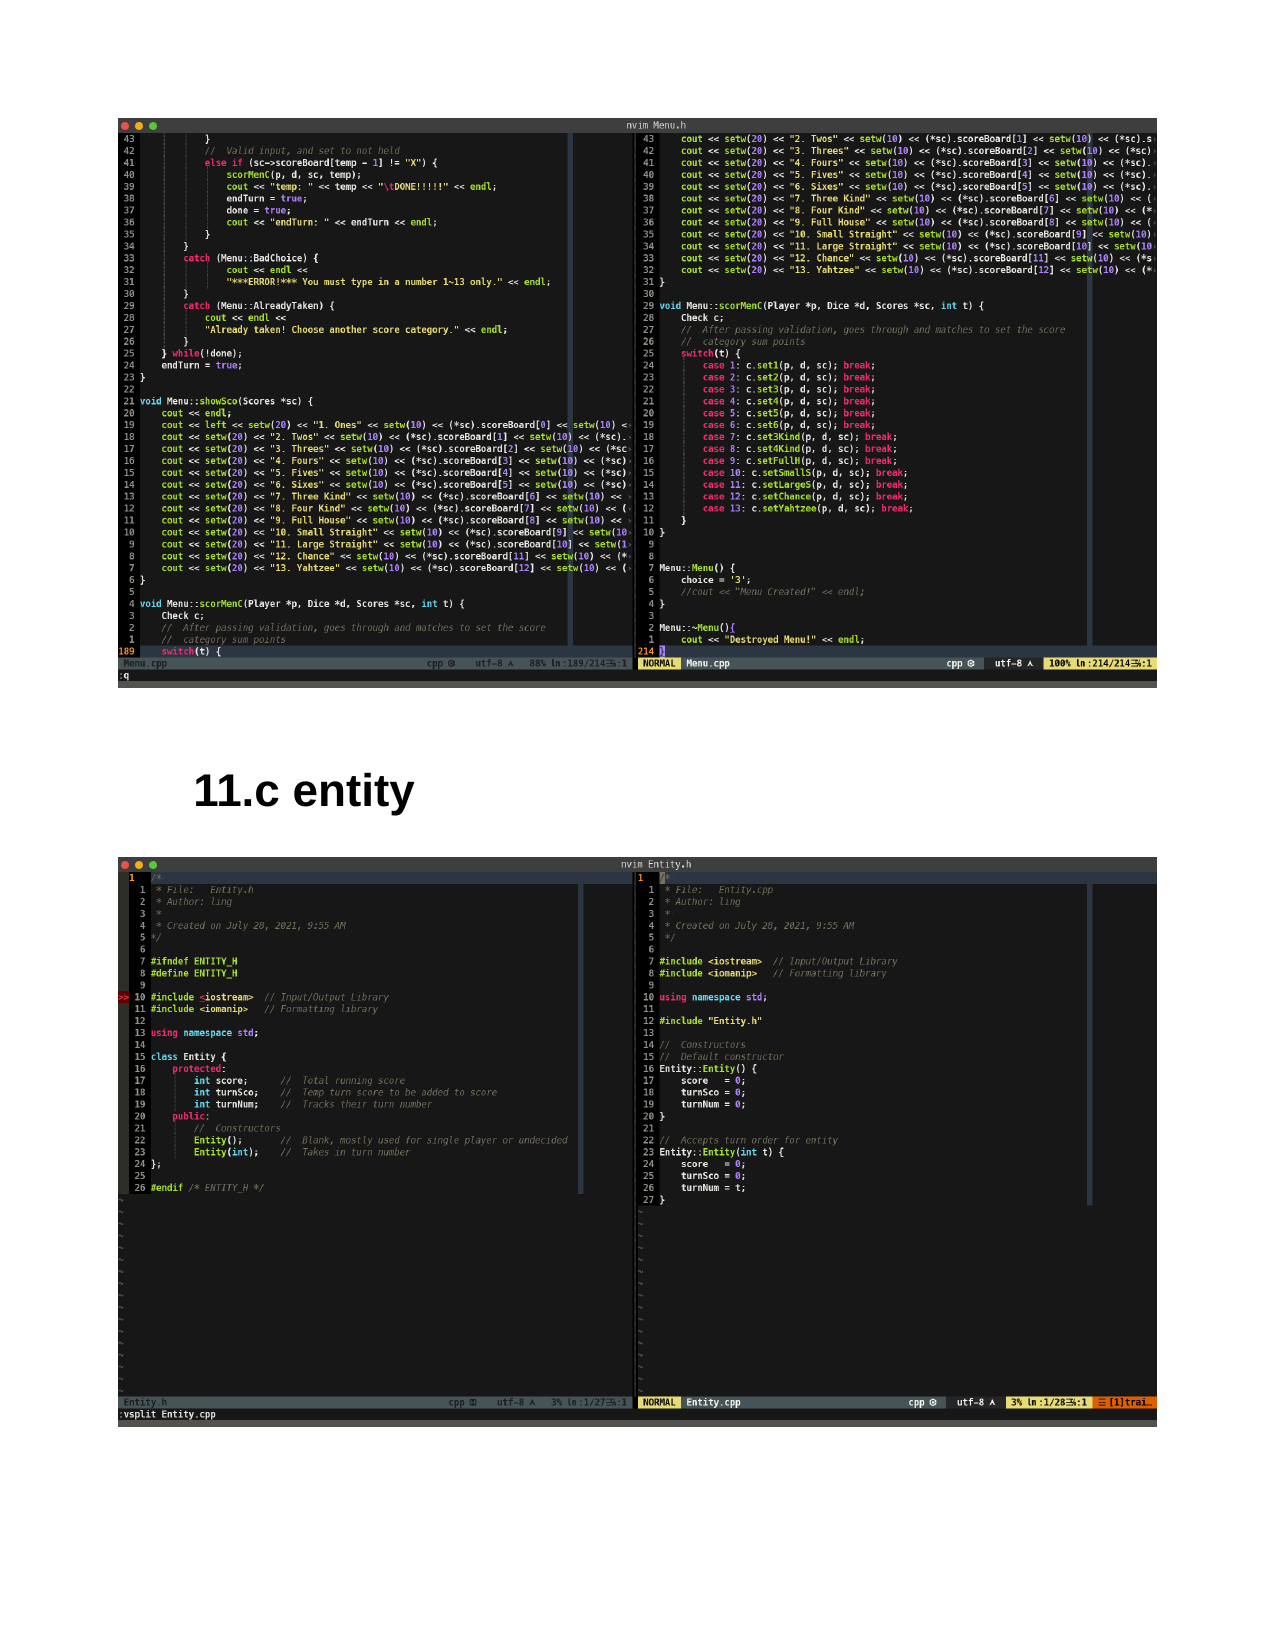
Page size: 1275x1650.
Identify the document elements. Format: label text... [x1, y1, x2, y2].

list 11.c entity [156, 764, 1157, 817]
picture [118, 857, 1157, 1427]
picture [118, 118, 1157, 688]
